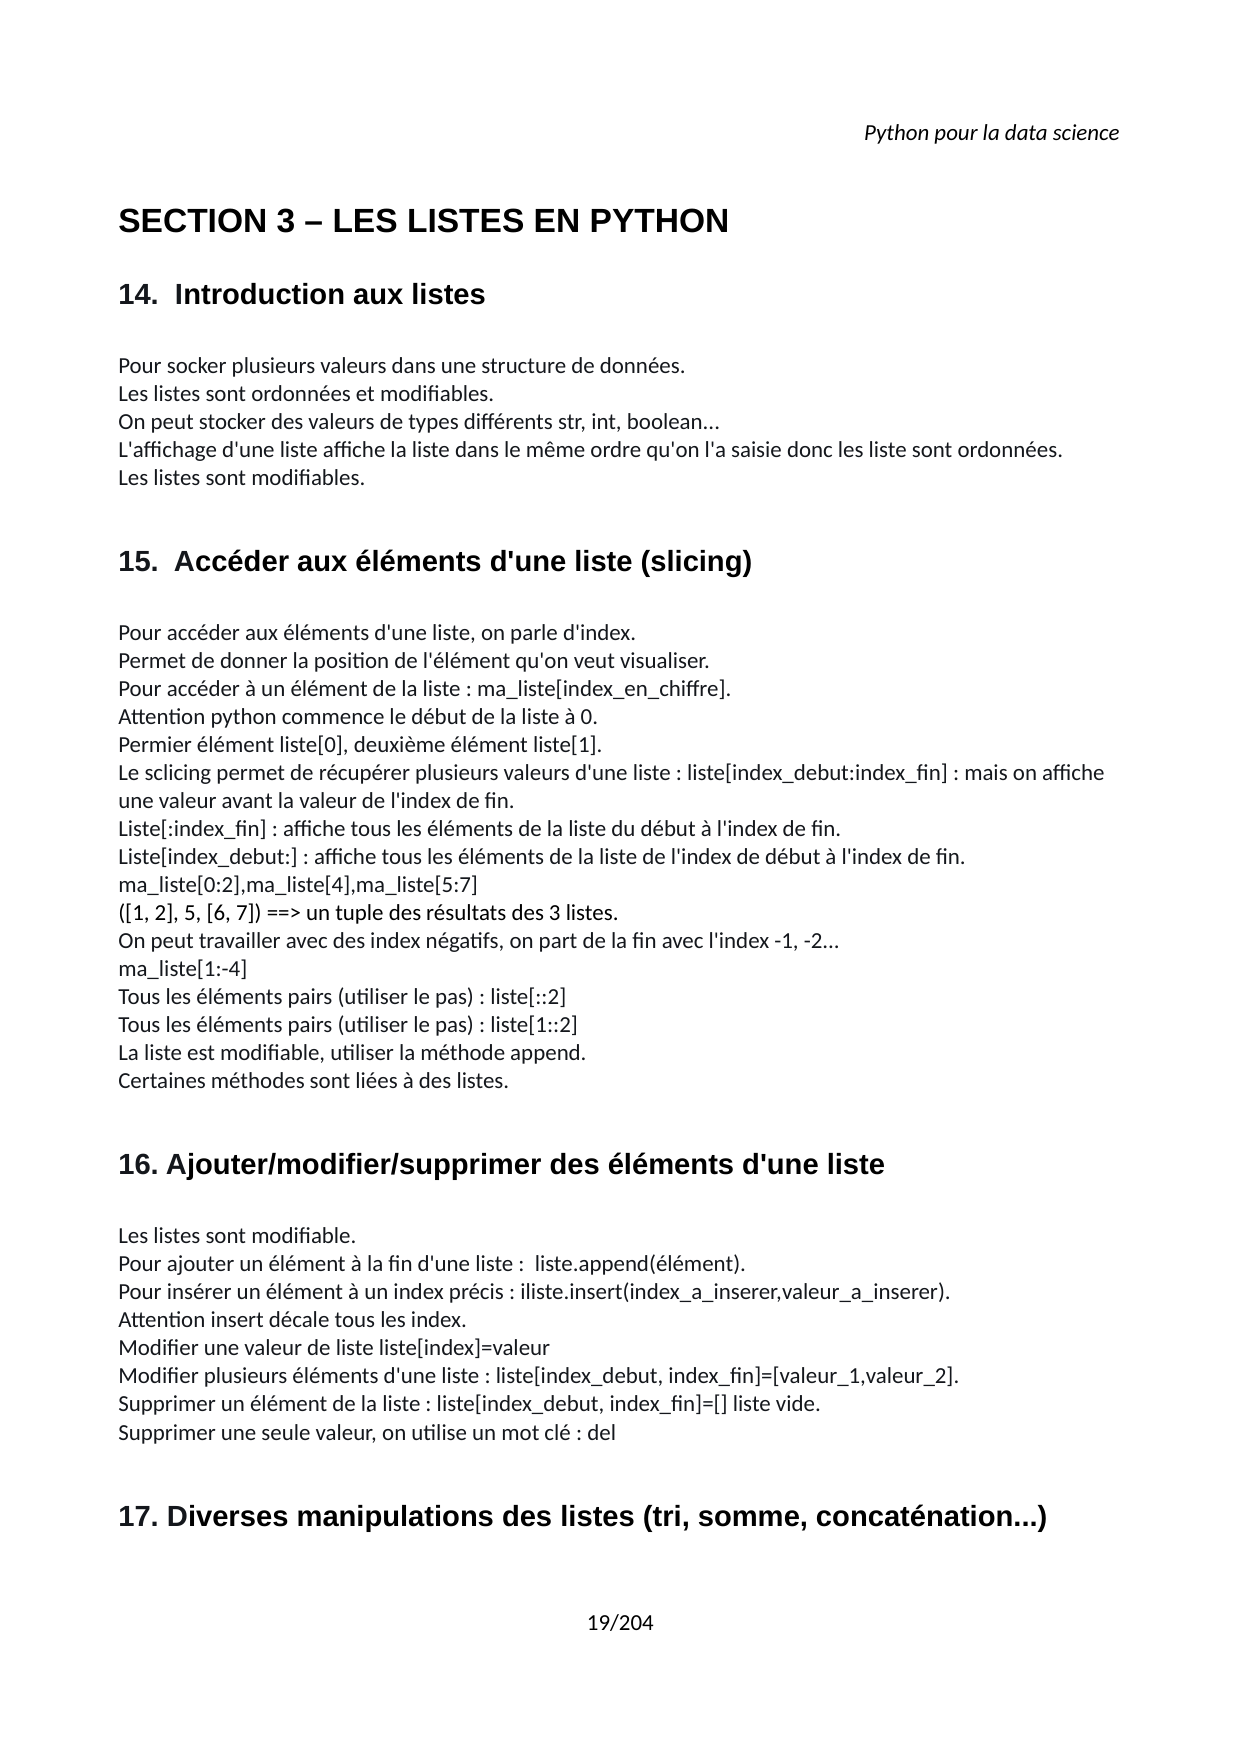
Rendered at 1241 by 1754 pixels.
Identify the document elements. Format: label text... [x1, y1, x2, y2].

text L'affichage d'une liste affiche la liste dans le même ordre qu'on l'a saisie donc les liste sont ordonnées. [118, 435, 1122, 463]
text ([1, 2], 5, [6, 7]) ==> un tuple des résultats des 3 listes. [118, 898, 1122, 926]
subtitle 17. Diverses manipulations des listes (tri, somme, concaténation...) [118, 1499, 1122, 1532]
subtitle 15. Accéder aux éléments d'une liste (slicing) [118, 544, 1122, 577]
text Les listes sont modifiables. [118, 463, 1122, 491]
text Permet de donner la position de l'élément qu'on veut visualiser. [118, 646, 1122, 674]
text Les listes sont ordonnées et modifiables. [118, 379, 1122, 407]
text Tous les éléments pairs (utiliser le pas) : liste[1::2] [118, 1010, 1122, 1038]
text Pour accéder à un élément de la liste : ma_liste[index_en_chiffre]. [118, 674, 1122, 702]
text Supprimer une seule valeur, on utilise un mot clé : del [118, 1418, 1122, 1446]
text Supprimer un élément de la liste : liste[index_debut, index_fin]=[] liste vide. [118, 1389, 1122, 1418]
text Pour accéder aux éléments d'une liste, on parle d'index. [118, 618, 1122, 646]
text Attention python commence le début de la liste à 0. [118, 702, 1122, 730]
subtitle 16. Ajouter/modifier/supprimer des éléments d'une liste [118, 1147, 1122, 1181]
subtitle 14. Introduction aux listes [118, 277, 1122, 310]
text Certaines méthodes sont liées à des listes. [118, 1066, 1122, 1094]
text Permier élément liste[0], deuxième élément liste[1]. [118, 730, 1122, 758]
text Le sclicing permet de récupérer plusieurs valeurs d'une liste : liste[index_debut:index_fin] : mais on affiche une valeur avant la valeur de l'index de fin. [118, 758, 1122, 814]
text Pour socker plusieurs valeurs dans une structure de données. [118, 351, 1122, 379]
text Les listes sont modifiable. [118, 1221, 1122, 1249]
text ma_liste[0:2],ma_liste[4],ma_liste[5:7] [118, 870, 1122, 898]
subtitle SECTION 3 – LES LISTES EN PYTHON [118, 201, 1122, 239]
text On peut travailler avec des index négatifs, on part de la fin avec l'index -1, -2... [118, 926, 1122, 954]
text Tous les éléments pairs (utiliser le pas) : liste[::2] [118, 982, 1122, 1010]
text Modifier plusieurs éléments d'une liste : liste[index_debut, index_fin]=[valeur_1,valeur_2]. [118, 1362, 1122, 1389]
text On peut stocker des valeurs de types différents str, int, boolean... [118, 407, 1122, 435]
text Liste[index_debut:] : affiche tous les éléments de la liste de l'index de début à l'index de fin. [118, 842, 1122, 870]
text Liste[:index_fin] : affiche tous les éléments de la liste du début à l'index de fin. [118, 814, 1122, 842]
text Modifier une valeur de liste liste[index]=valeur [118, 1333, 1122, 1362]
text ma_liste[1:-4] [118, 954, 1122, 982]
text La liste est modifiable, utiliser la méthode append. [118, 1038, 1122, 1066]
text Pour ajouter un élément à la fin d'une liste : liste.append(élément). [118, 1249, 1122, 1277]
text Pour insérer un élément à un index précis : iliste.insert(index_a_inserer,valeur_a_inserer). Attention insert décale tous les index. [118, 1277, 1122, 1333]
